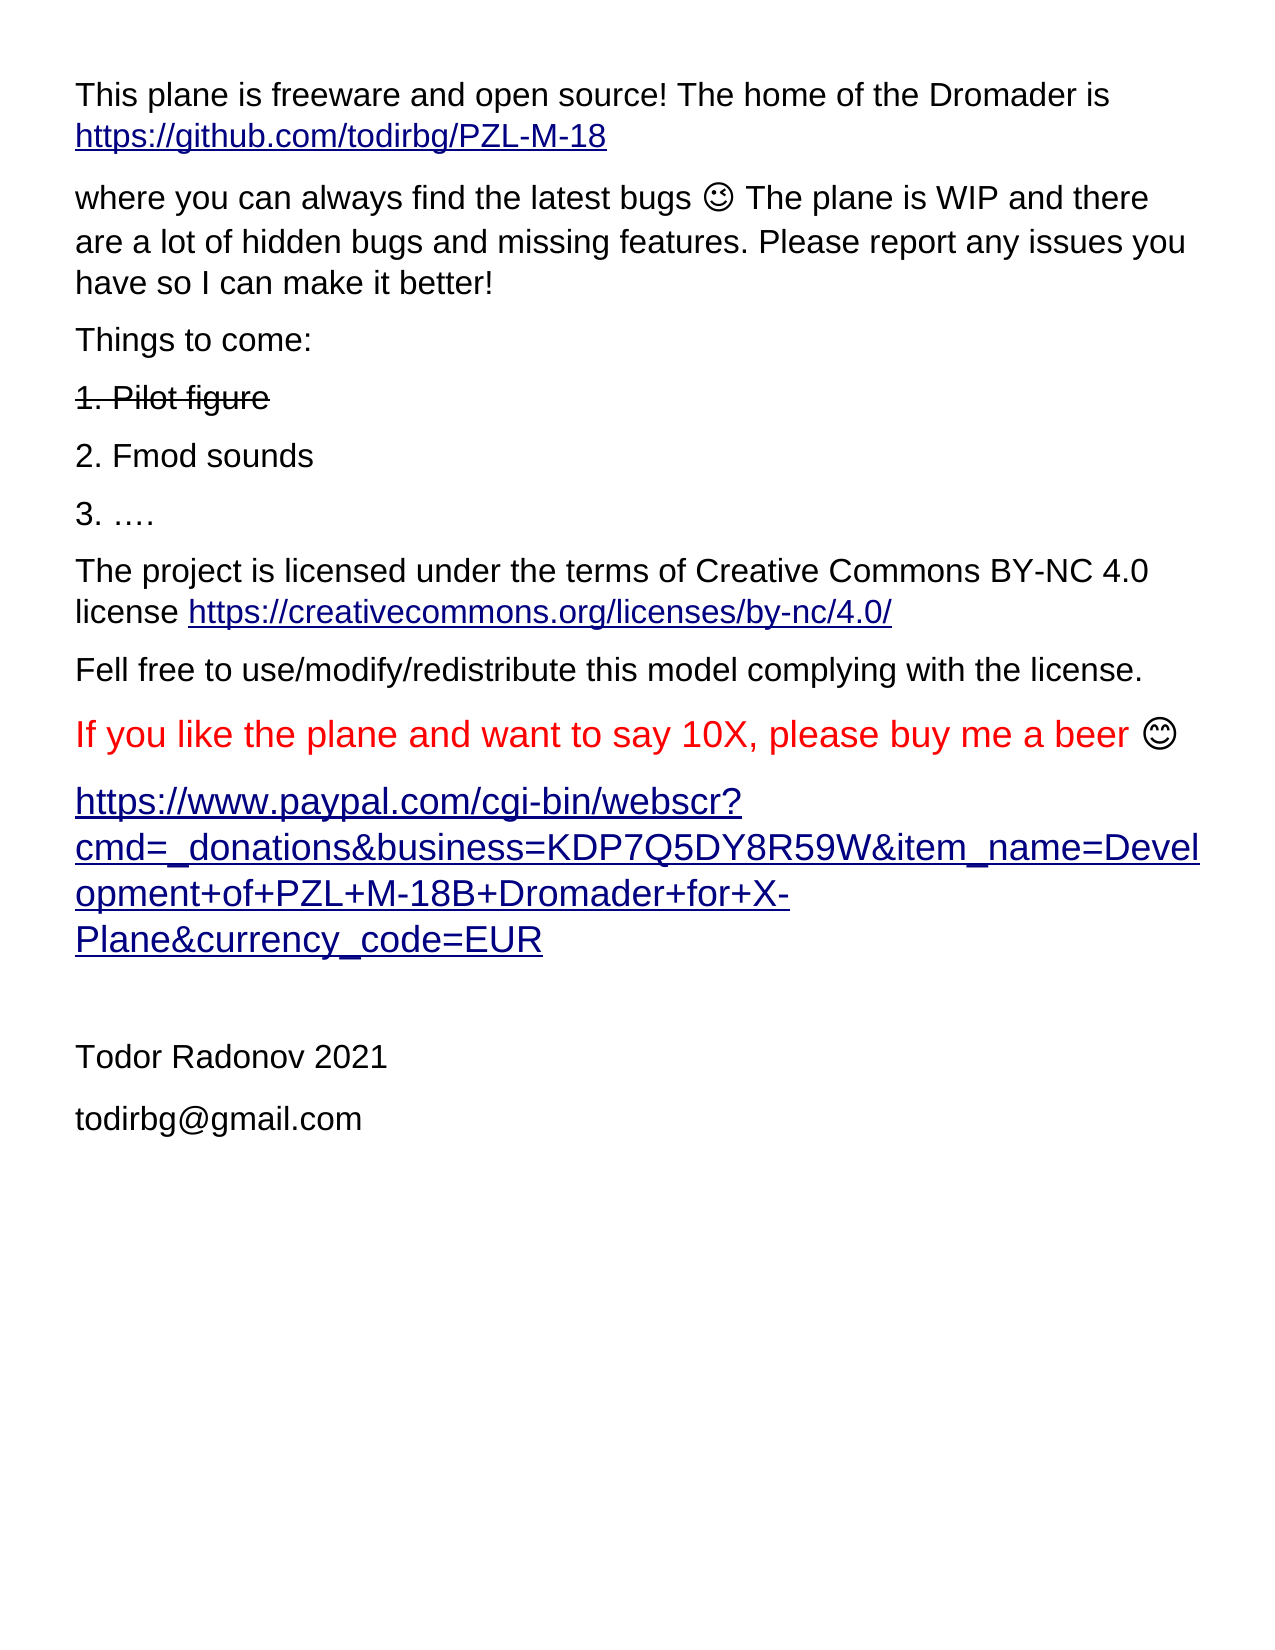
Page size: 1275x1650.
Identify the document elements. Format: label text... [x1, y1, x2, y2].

text The project is licensed under the terms of Creative Commons BY-NC 4.0 license https://creativecommons.org/licenses/by-nc/4.0/ [75, 551, 1200, 631]
text https://www.paypal.com/cgi-bin/webscr?cmd=_donations&business=KDP7Q5DY8R59W&item_name=Devel [75, 779, 1200, 863]
text 3. …. [75, 494, 1200, 532]
text 1. Pilot figure [75, 378, 1200, 417]
text This plane is freeware and open source! The home of the Dromader is https://github.com/todirbg/PZL-M-18 [75, 75, 1200, 154]
text opment+of+PZL+M-18B+Dromader+for+X-Plane&currency_code=EUR [75, 865, 1200, 960]
text todirbg@gmail.com [75, 1095, 1200, 1138]
text If you like the plane and want to say 10X, please buy me a beer 😊 [75, 708, 1200, 759]
text Todor Radonov 2021 [75, 1038, 1200, 1076]
text 2. Fmod sounds [75, 436, 1200, 474]
text where you can always find the latest bugs 😉 The plane is WIP and there are a lot of hidden bugs and missing features. Please report any issues you have so I can make it better! [75, 174, 1200, 301]
text Things to come: [75, 321, 1200, 359]
text Fell free to use/modify/redistribute this model complying with the license. [75, 650, 1200, 688]
